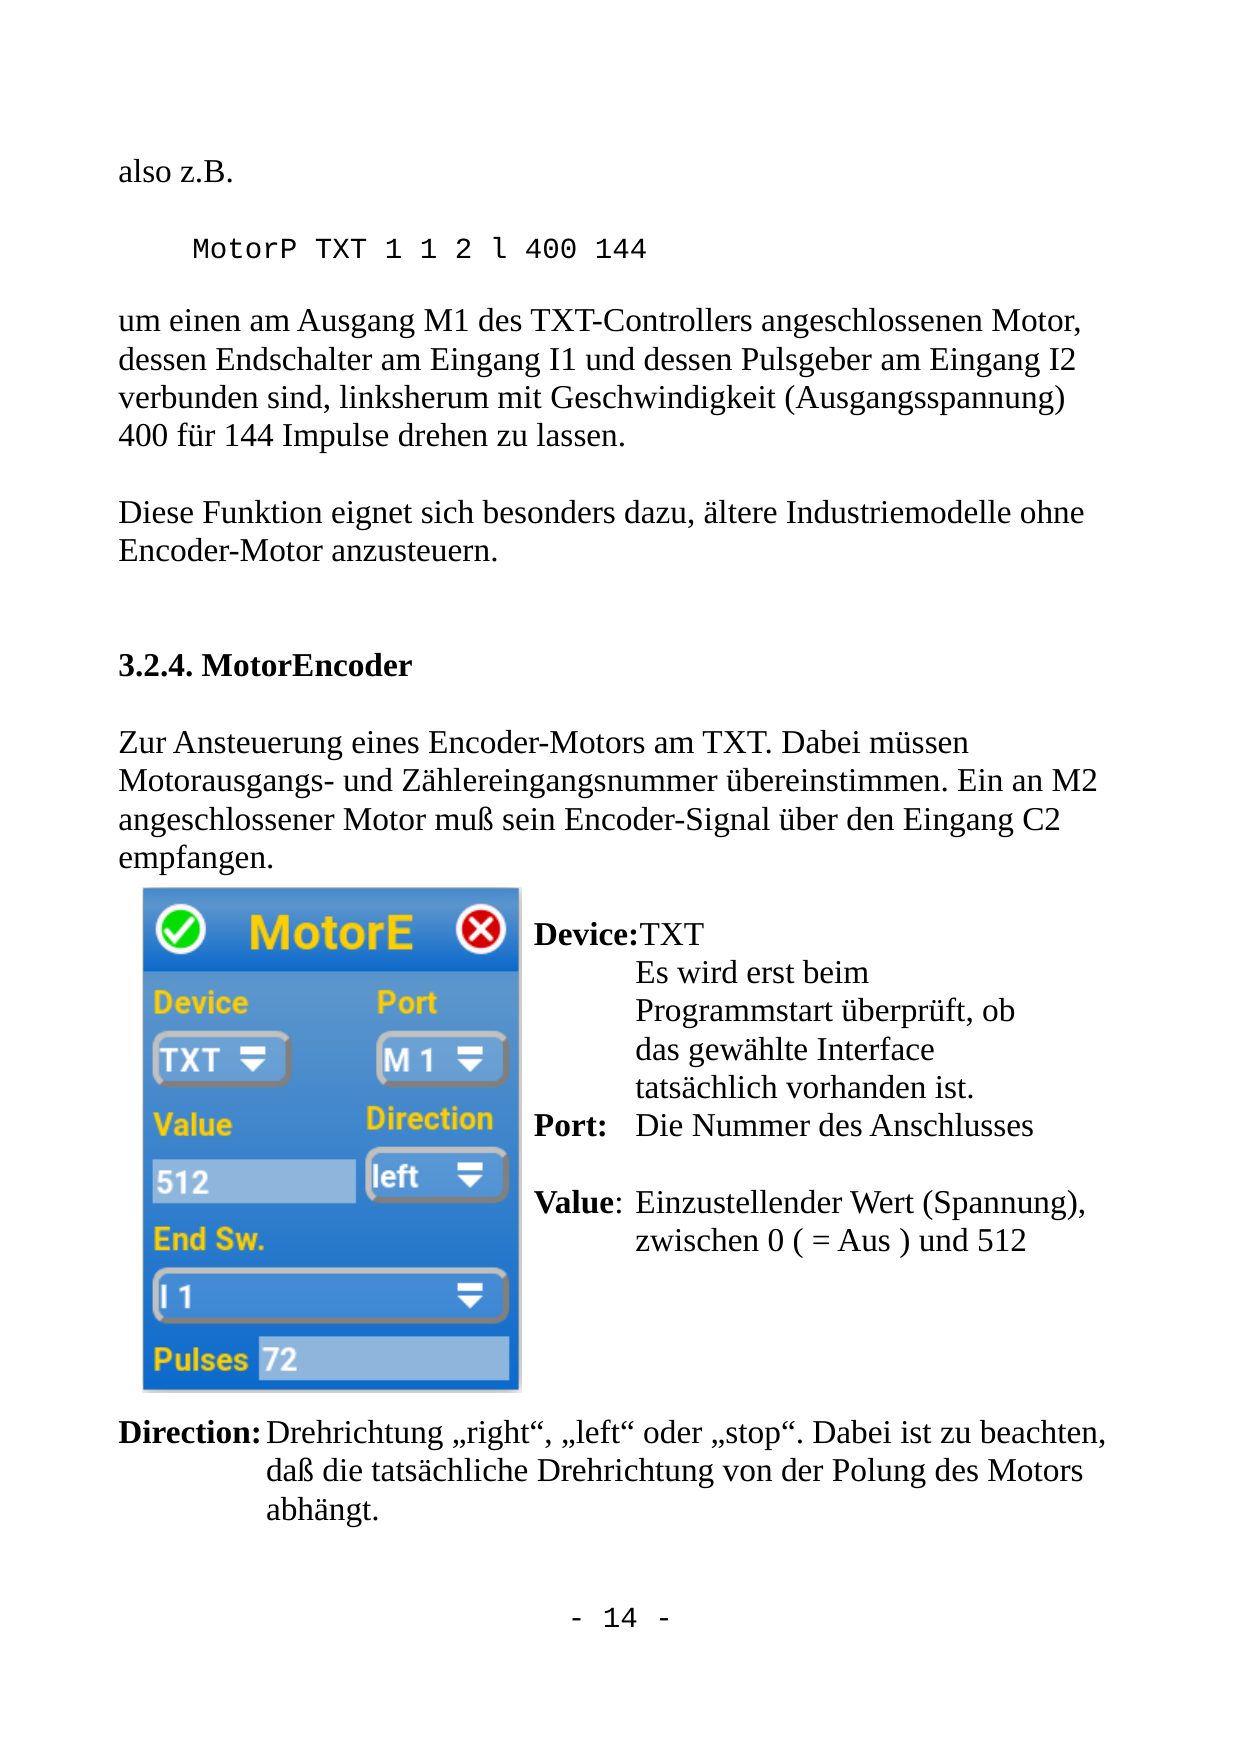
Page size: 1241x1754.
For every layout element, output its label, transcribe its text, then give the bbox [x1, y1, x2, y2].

picture [142, 887, 522, 1393]
text Device:TXT [522, 914, 1122, 952]
text 3.2.4. MotorEncoder [118, 646, 1122, 684]
text Port: Die Nummer des Anschlusses [522, 1106, 1122, 1144]
text also z.B. [118, 151, 1122, 189]
text daß die tatsächliche Drehrichtung von der Polung des Motors [118, 1451, 1122, 1489]
text Value: Einzustellender Wert (Spannung), zwischen 0 ( = Aus ) und 512 [522, 1182, 1122, 1259]
text Direction: Drehrichtung „right“, „left“ oder „stop“. Dabei ist zu beachten, [118, 1412, 1122, 1451]
text Diese Funktion eignet sich besonders dazu, ältere Industriemodelle ohne Encoder-Motor anzusteuern. [118, 492, 1122, 569]
text Zur Ansteuerung eines Encoder-Motors am TXT. Dabei müssen Motorausgangs- und Zählereingangsnummer übereinstimmen. Ein an M2 angeschlossener Motor muß sein Encoder-Signal über den Eingang C2 empfangen. [118, 722, 1122, 876]
text [118, 1182, 142, 1259]
text MotorP TXT 1 1 2 l 400 144 [118, 228, 1122, 268]
text um einen am Ausgang M1 des TXT-Controllers angeschlossenen Motor, dessen Endschalter am Eingang I1 und dessen Pulsgeber am Eingang I2 verbunden sind, linksherum mit Geschwindigkeit (Ausgangsspannung) 400 für 144 Impulse drehen zu lassen. [118, 301, 1122, 454]
text Es wird erst beim Programmstart überprüft, ob das gewählte Interface tatsächlich vorhanden ist. [522, 952, 1122, 1106]
text [118, 914, 142, 952]
text [118, 1106, 142, 1144]
text [118, 952, 142, 1106]
text abhängt. [118, 1489, 1122, 1527]
